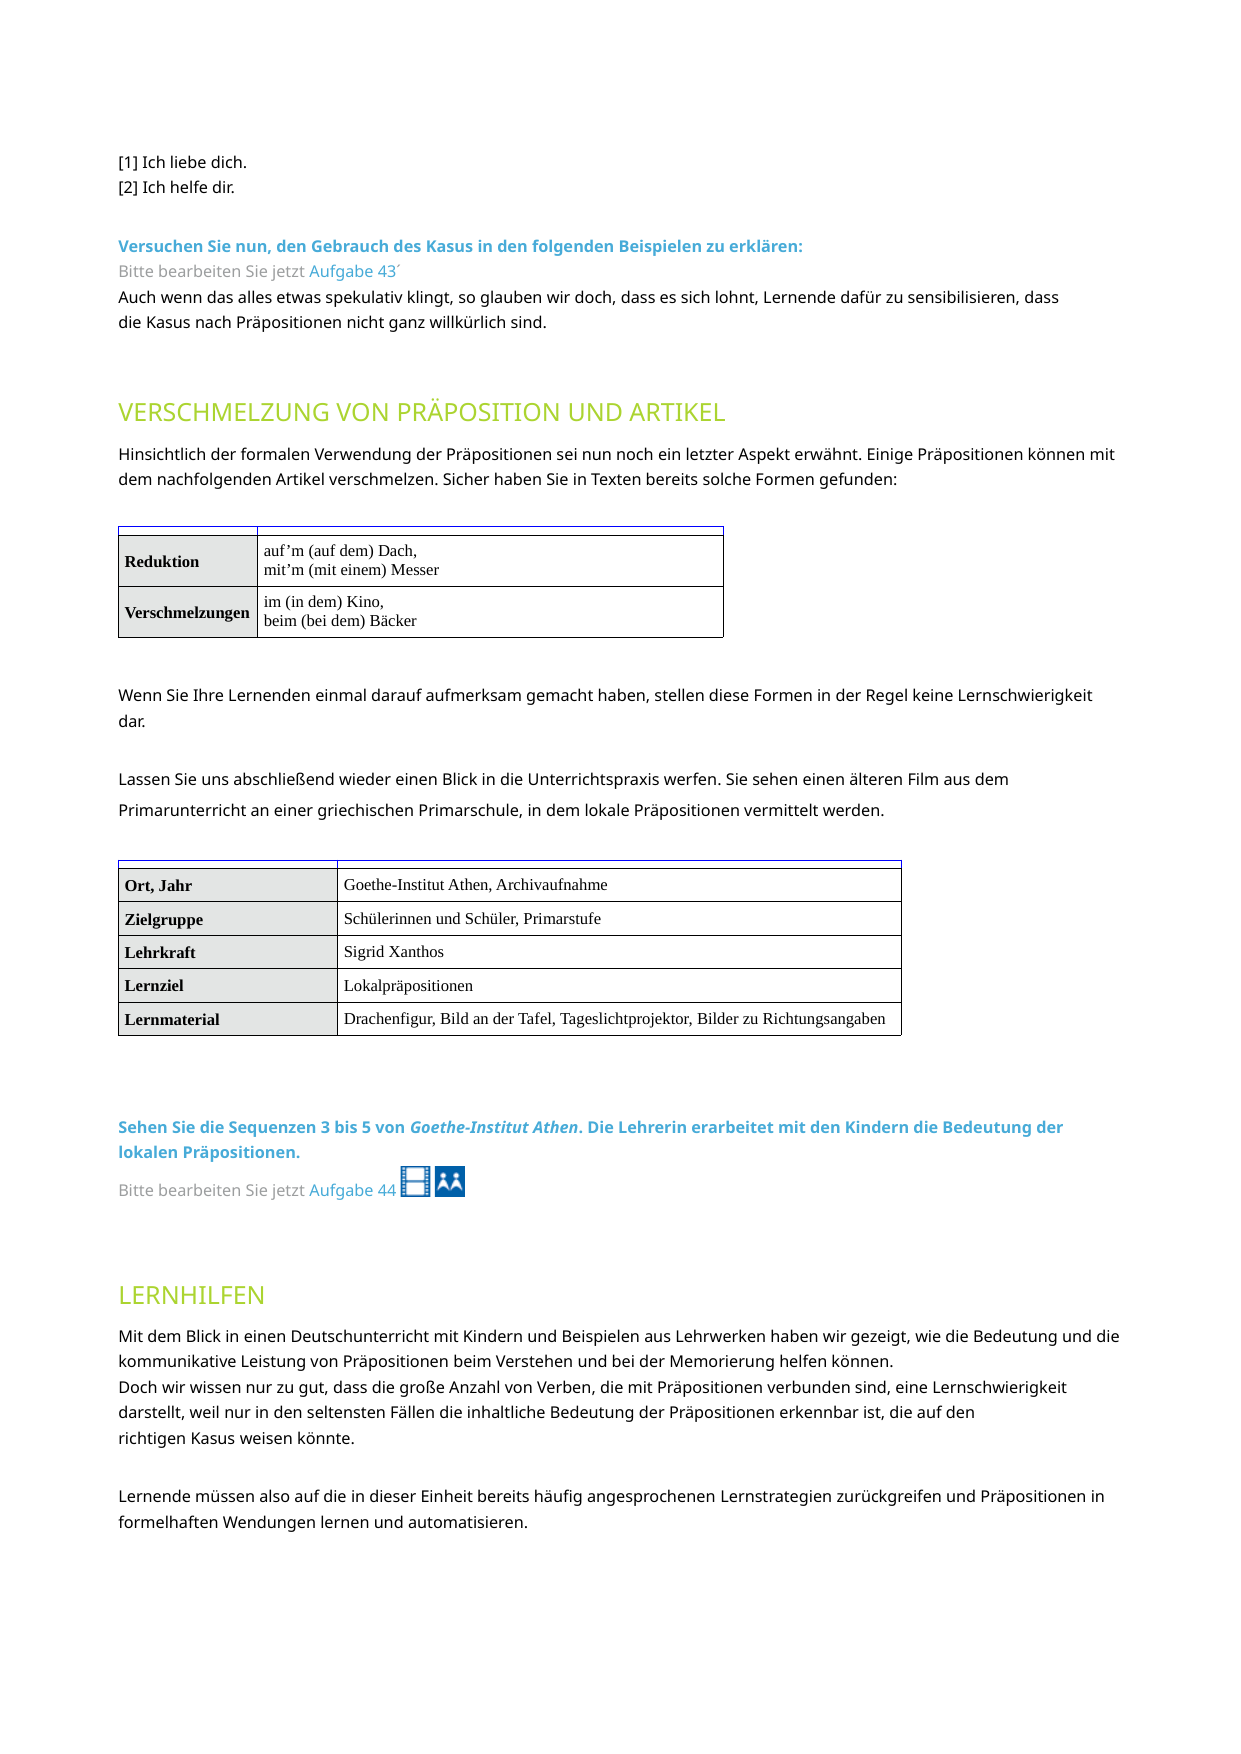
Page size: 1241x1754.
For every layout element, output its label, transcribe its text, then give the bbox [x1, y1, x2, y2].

table_header [119, 861, 337, 868]
picture [400, 1166, 431, 1197]
picture [434, 1166, 465, 1197]
table_cell Verschmelzungen [119, 587, 257, 637]
table_header [119, 527, 257, 535]
table_cell Lokalpräpositionen [338, 969, 901, 1002]
table_header [338, 861, 901, 868]
text Bitte bearbeiten Sie jetzt Aufgabe 43´ [118, 260, 1122, 283]
text Auch wenn das alles etwas spekulativ klingt, so glauben wir doch, dass es sich lohnt, Lernende dafür zu sensibilisieren, dass die Kasus nach Präpositionen nicht ganz willkürlich sind. [118, 286, 1122, 333]
table_cell Sigrid Xanthos [338, 936, 901, 968]
text Lassen Sie uns abschließend wieder einen Blick in die Unterrichtspraxis werfen. Sie sehen einen älteren Film aus dem Primarunterricht an einer griechischen Primarschule, in dem lokale Präpositionen vermittelt werden. [118, 768, 1122, 822]
subtitle VERSCHMELZUNG VON PRÄPOSITION UND ARTIKEL [118, 395, 1122, 429]
table_header [258, 527, 723, 535]
table_cell Reduktion [119, 536, 257, 586]
table_cell Goethe-Institut Athen, Archivaufnahme [338, 869, 901, 901]
text Bitte bearbeiten Sie jetzt Aufgabe 44 [118, 1167, 1122, 1201]
table_cell Drachenfigur, Bild an der Tafel, Tageslichtprojektor, Bilder zu Richtungsangaben [338, 1003, 901, 1035]
text Mit dem Blick in einen Deutschunterricht mit Kindern und Beispielen aus Lehrwerken haben wir gezeigt, wie die Bedeutung und die kommunikative Leistung von Präpositionen beim Verstehen und bei der Memorierung helfen können. [118, 1325, 1122, 1373]
text Wenn Sie Ihre Lernenden einmal darauf aufmerksam gemacht haben, stellen diese Formen in der Regel keine Lernschwierigkeit dar. [118, 684, 1122, 732]
table_cell Lehrkraft [119, 936, 337, 968]
table_cell Ort, Jahr [119, 869, 337, 901]
text Versuchen Sie nun, den Gebrauch des Kasus in den folgenden Beispielen zu erklären: [118, 235, 1122, 257]
text Doch wir wissen nur zu gut, dass die große Anzahl von Verben, die mit Präpositionen verbunden sind, eine Lernschwierigkeit darstellt, weil nur in den seltensten Fällen die inhaltliche Bedeutung der Präpositionen erkennbar ist, die auf den richtigen Kasus weisen könnte. [118, 1376, 1122, 1449]
text Sehen Sie die Sequenzen 3 bis 5 von Goethe-Institut Athen. Die Lehrerin erarbeitet mit den Kindern die Bedeutung der lokalen Präpositionen. [118, 1116, 1122, 1163]
table_cell Schülerinnen und Schüler, Primarstufe [338, 902, 901, 935]
text Hinsichtlich der formalen Verwendung der Präpositionen sei nun noch ein letzter Aspekt erwähnt. Einige Präpositionen können mit dem nachfolgenden Artikel verschmelzen. Sicher haben Sie in Texten bereits solche Formen gefunden: [118, 442, 1122, 490]
text [2] Ich helfe dir. [118, 177, 1122, 199]
table_cell Zielgruppe [119, 902, 337, 935]
text [1] Ich liebe dich. [118, 151, 1122, 173]
text Lernende müssen also auf die in dieser Einheit bereits häufig angesprochenen Lernstrategien zurückgreifen und Präpositionen in formelhaften Wendungen lernen und automatisieren. [118, 1485, 1122, 1533]
table_cell Lernmaterial [119, 1003, 337, 1035]
subtitle LERNHILFEN [118, 1277, 1122, 1311]
table_cell Lernziel [119, 969, 337, 1002]
table_cell auf’m (auf dem) Dach, mit’m (mit einem) Messer [258, 536, 723, 586]
table_cell im (in dem) Kino, beim (bei dem) Bäcker [258, 587, 723, 637]
